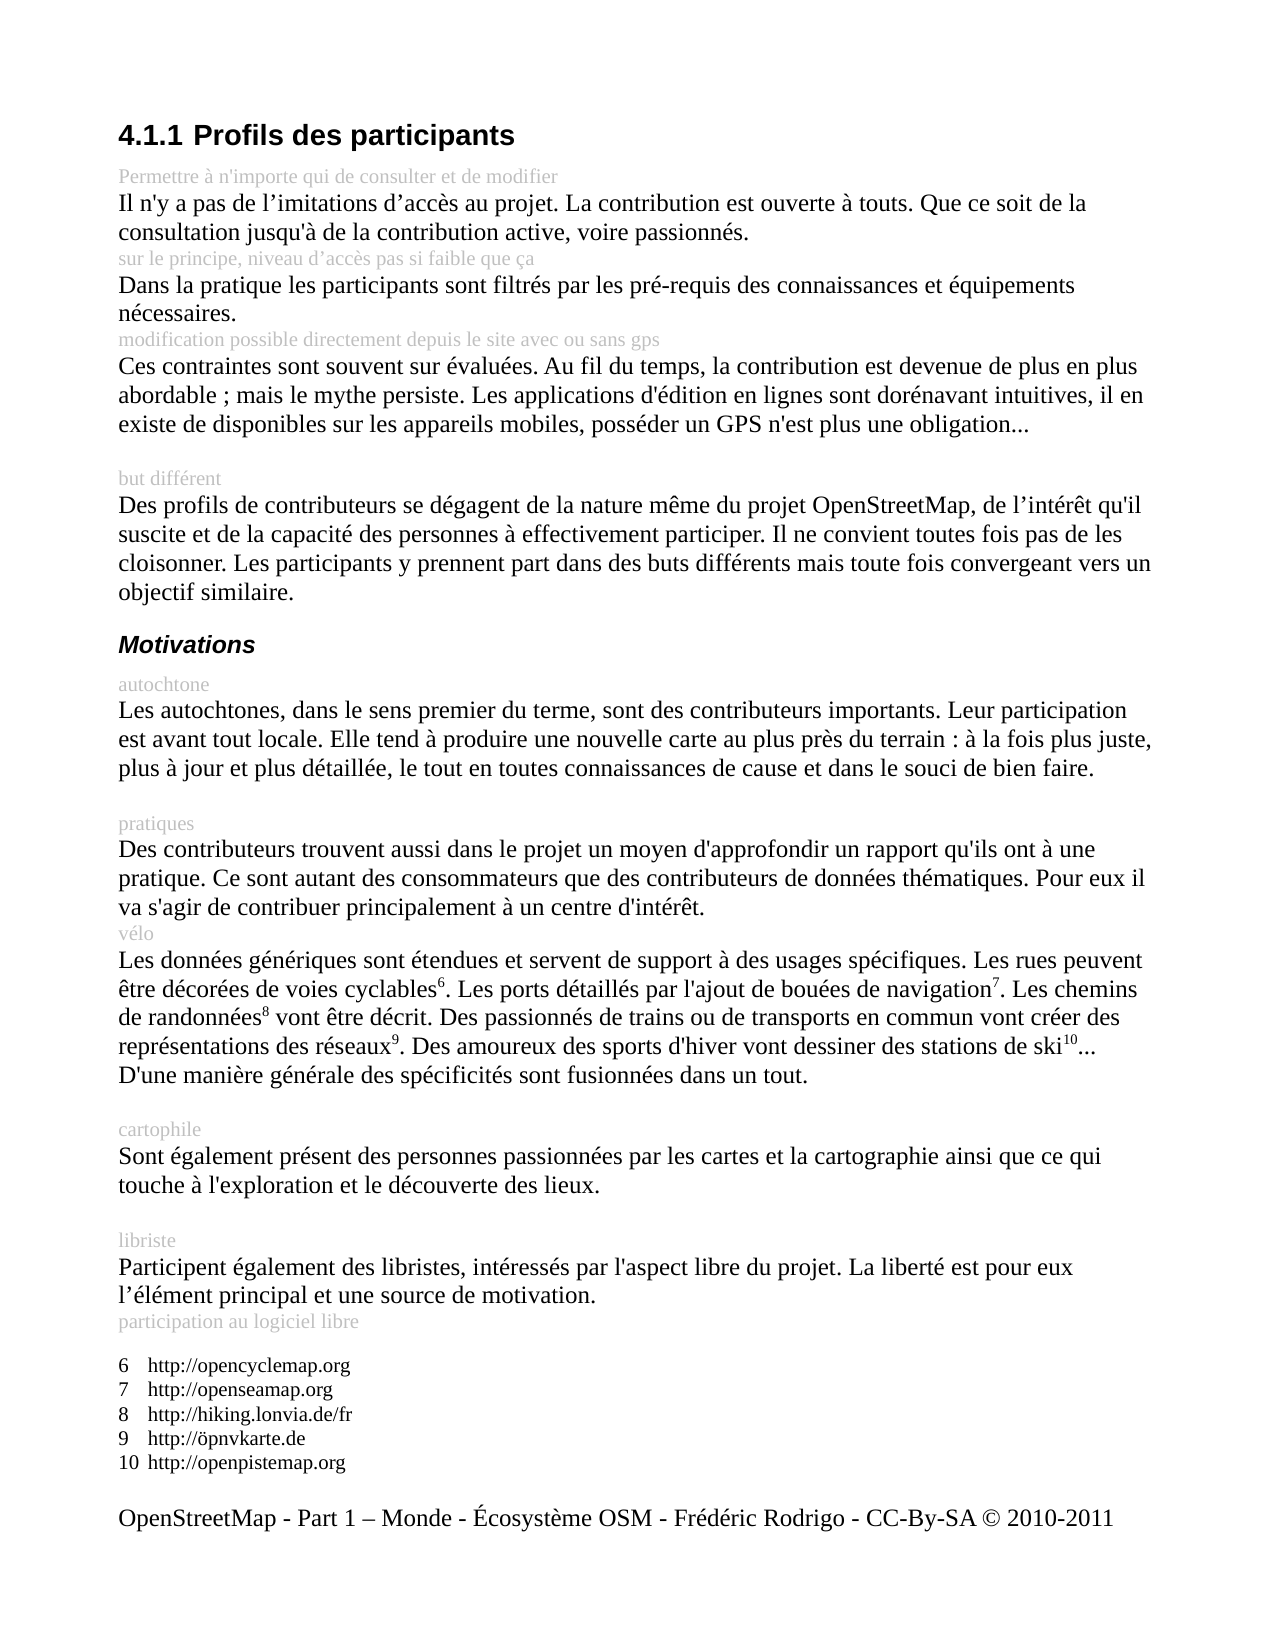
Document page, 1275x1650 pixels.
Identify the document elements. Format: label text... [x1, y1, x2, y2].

text but différent [118, 466, 1157, 490]
text participation au logiciel libre [118, 1309, 1157, 1333]
text http://hiking.lonvia.de/fr [118, 1401, 1157, 1426]
subtitle Profils des participants [118, 118, 1157, 152]
text Des profils de contributeurs se dégagent de la nature même du projet OpenStreetMap, de l’intérêt qu'il suscite et de la capacité des personnes à effectivement participer. Il ne convient toutes fois pas de les cloisonner. Les participants y prennent part dans des buts différents mais toute fois convergeant vers un objectif similaire. [118, 490, 1157, 605]
text http://openseamap.org [118, 1377, 1157, 1401]
text Des contributeurs trouvent aussi dans le projet un moyen d'approfondir un rapport qu'ils ont à une pratique. Ce sont autant des consommateurs que des contributeurs de données thématiques. Pour eux il va s'agir de contribuer principalement à un centre d'intérêt. [118, 834, 1157, 921]
text http://openpistemap.org [118, 1449, 1157, 1474]
text Permettre à n'importe qui de consulter et de modifier [118, 164, 1157, 188]
text Ces contraintes sont souvent sur évaluées. Au fil du temps, la contribution est devenue de plus en plus abordable ; mais le mythe persiste. Les applications d'édition en lignes sont dorénavant intuitives, il en existe de disponibles sur les appareils mobiles, posséder un GPS n'est plus une obligation... [118, 351, 1157, 438]
text Dans la pratique les participants sont filtrés par les pré-requis des connaissances et équipements nécessaires. [118, 270, 1157, 327]
text http://opencyclemap.org [118, 1353, 1157, 1377]
text modification possible directement depuis le site avec ou sans gps [118, 327, 1157, 351]
text http://öpnvkarte.de [118, 1426, 1157, 1449]
text Les données génériques sont étendues et servent de support à des usages spécifiques. Les rues peuvent être décorées de voies cyclables. Les ports détaillés par l'ajout de bouées de navigation. Les chemins de randonnées vont être décrit. Des passionnés de trains ou de transports en commun vont créer des représentations des réseaux. Des amoureux des sports d'hiver vont dessiner des stations de ski... D'une manière générale des spécificités sont fusionnées dans un tout. [118, 945, 1157, 1089]
text vélo [118, 921, 1157, 945]
text pratiques [118, 811, 1157, 834]
text cartophile [118, 1117, 1157, 1141]
text Sont également présent des personnes passionnées par les cartes et la cartographie ainsi que ce qui touche à l'exploration et le découverte des lieux. [118, 1141, 1157, 1199]
text autochtone [118, 671, 1157, 696]
text Participent également des libristes, intéressés par l'aspect libre du projet. La liberté est pour eux l’élément principal et une source de motivation. [118, 1252, 1157, 1309]
text sur le principe, niveau d’accès pas si faible que ça [118, 246, 1157, 270]
text Les autochtones, dans le sens premier du terme, sont des contributeurs importants. Leur participation est avant tout locale. Elle tend à produire une nouvelle carte au plus près du terrain : à la fois plus juste, plus à jour et plus détaillée, le tout en toutes connaissances de cause et dans le souci de bien faire. [118, 696, 1157, 782]
text libriste [118, 1228, 1157, 1252]
subtitle Motivations [118, 630, 1157, 659]
text Il n'y a pas de l’imitations d’accès au projet. La contribution est ouverte à touts. Que ce soit de la consultation jusqu'à de la contribution active, voire passionnés. [118, 188, 1157, 246]
